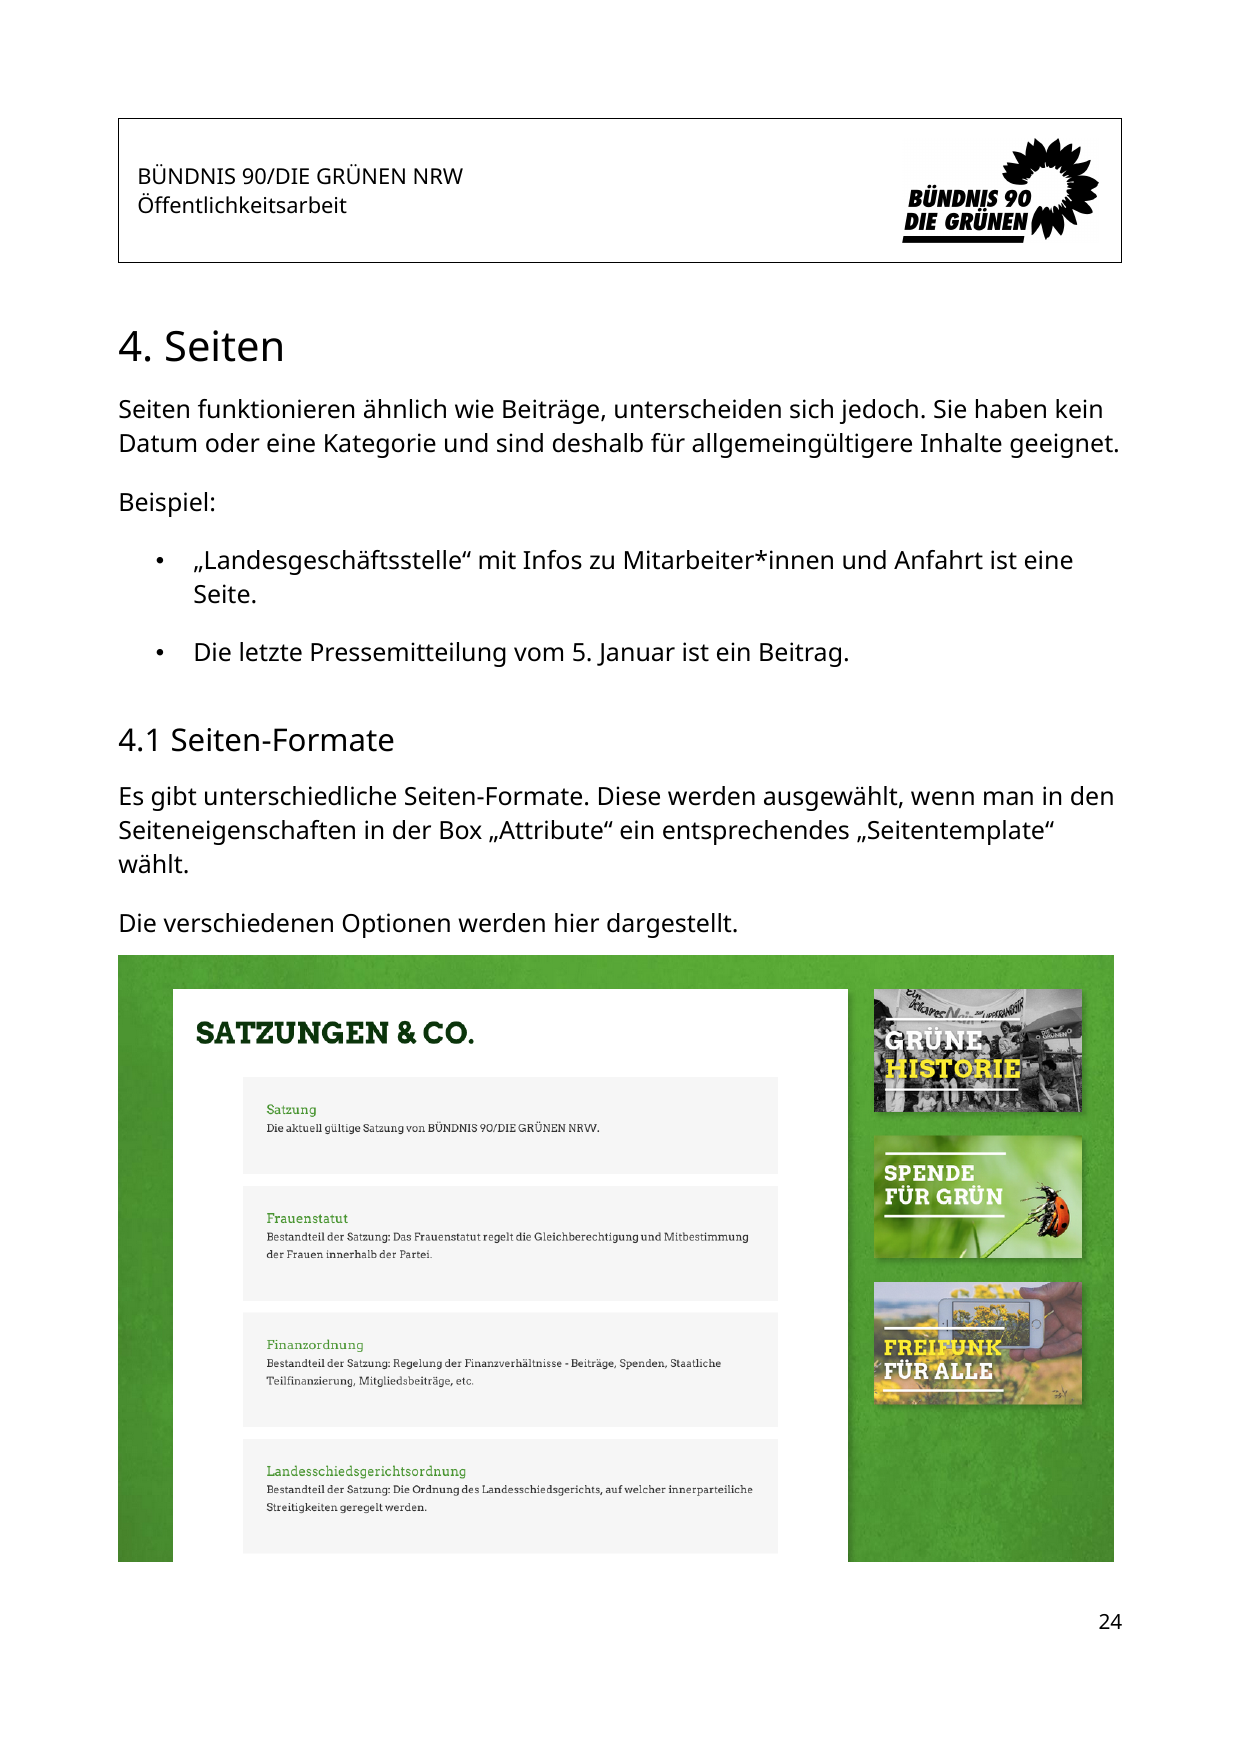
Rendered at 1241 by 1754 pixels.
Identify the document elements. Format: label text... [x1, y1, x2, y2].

text Es gibt unterschiedliche Seiten-Formate. Diese werden ausgewählt, wenn man in den Seiteneigenschaften in der Box „Attribute“ ein entsprechendes „Seitentemplate“ wählt. [118, 779, 1122, 881]
list „Landesgeschäftsstelle“ mit Infos zu Mitarbeiter*innen und Anfahrt ist eine Seite. [156, 543, 1122, 611]
picture [902, 138, 1099, 243]
subtitle 4.1 Seiten-Formate [118, 718, 1122, 761]
text Die verschiedenen Optionen werden hier dargestellt. [118, 905, 1122, 939]
text Seiten funktionieren ähnlich wie Beiträge, unterscheiden sich jedoch. Sie haben kein Datum oder eine Kategorie und sind deshalb für allgemeingültigere Inhalte geeignet. [118, 392, 1122, 460]
list Die letzte Pressemitteilung vom 5. Januar ist ein Beitrag. [156, 635, 1122, 669]
picture [118, 955, 1114, 1562]
text Beispiel: [118, 484, 1122, 518]
subtitle 4. Seiten [118, 317, 1122, 374]
